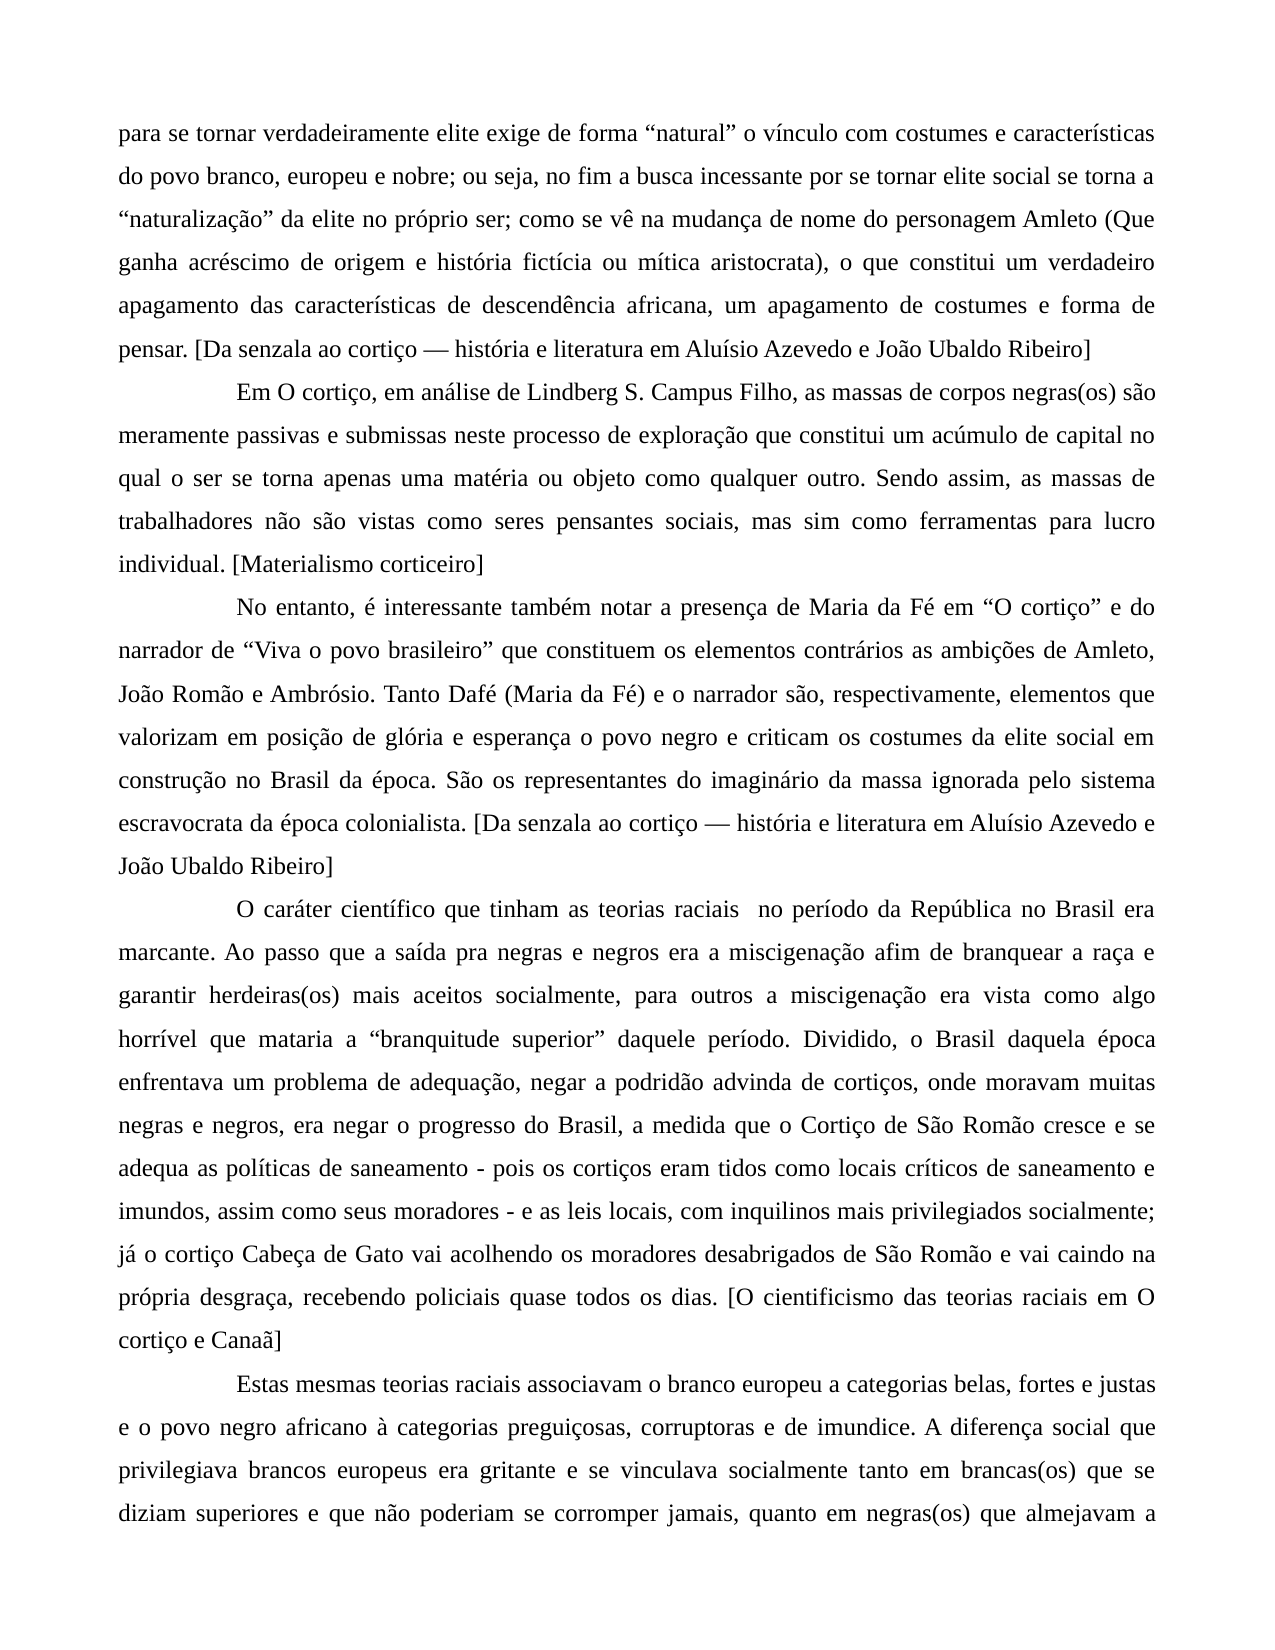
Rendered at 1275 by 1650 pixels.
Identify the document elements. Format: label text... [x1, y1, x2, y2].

text O caráter científico que tinham as teorias raciais no período da República no Brasil era marcante. Ao passo que a saída pra negras e negros era a miscigenação afim de branquear a raça e garantir herdeiras(os) mais aceitos socialmente, para outros a miscigenação era vista como algo horrível que mataria a “branquitude superior” daquele período. Dividido, o Brasil daquela época enfrentava um problema de adequação, negar a podridão advinda de cortiços, onde moravam muitas negras e negros, era negar o progresso do Brasil, a medida que o Cortiço de São Romão cresce e se adequa as políticas de saneamento - pois os cortiços eram tidos como locais críticos de saneamento e imundos, assim como seus moradores - e as leis locais, com inquilinos mais privilegiados socialmente; já o cortiço Cabeça de Gato vai acolhendo os moradores desabrigados de São Romão e vai caindo na própria desgraça, recebendo policiais quase todos os dias. [O cientificismo das teorias raciais em O cortiço e Canaã] [118, 894, 1157, 1354]
text Em O cortiço, em análise de Lindberg S. Campus Filho, as massas de corpos negras(os) são meramente passivas e submissas neste processo de exploração que constitui um acúmulo de capital no qual o ser se torna apenas uma matéria ou objeto como qualquer outro. Sendo assim, as massas de trabalhadores não são vistas como seres pensantes sociais, mas sim como ferramentas para lucro individual. [Materialismo corticeiro] [118, 377, 1157, 578]
text para se tornar verdadeiramente elite exige de forma “natural” o vínculo com costumes e características do povo branco, europeu e nobre; ou seja, no fim a busca incessante por se tornar elite social se torna a “naturalização” da elite no próprio ser; como se vê na mudança de nome do personagem Amleto (Que ganha acréscimo de origem e história fictícia ou mítica aristocrata), o que constitui um verdadeiro apagamento das características de descendência africana, um apagamento de costumes e forma de pensar. [Da senzala ao cortiço — história e literatura em Aluísio Azevedo e João Ubaldo Ribeiro] [118, 118, 1157, 362]
text No entanto, é interessante também notar a presença de Maria da Fé em “O cortiço” e do narrador de “Viva o povo brasileiro” que constituem os elementos contrários as ambições de Amleto, João Romão e Ambrósio. Tanto Dafé (Maria da Fé) e o narrador são, respectivamente, elementos que valorizam em posição de glória e esperança o povo negro e criticam os costumes da elite social em construção no Brasil da época. São os representantes do imaginário da massa ignorada pelo sistema escravocrata da época colonialista. [Da senzala ao cortiço — história e literatura em Aluísio Azevedo e João Ubaldo Ribeiro] [118, 592, 1157, 880]
text Estas mesmas teorias raciais associavam o branco europeu a categorias belas, fortes e justas e o povo negro africano à categorias preguiçosas, corruptoras e de imundice. A diferença social que privilegiava brancos europeus era gritante e se vinculava socialmente tanto em brancas(os) que se diziam superiores e que não poderiam se corromper jamais, quanto em negras(os) que almejavam a [118, 1369, 1157, 1527]
